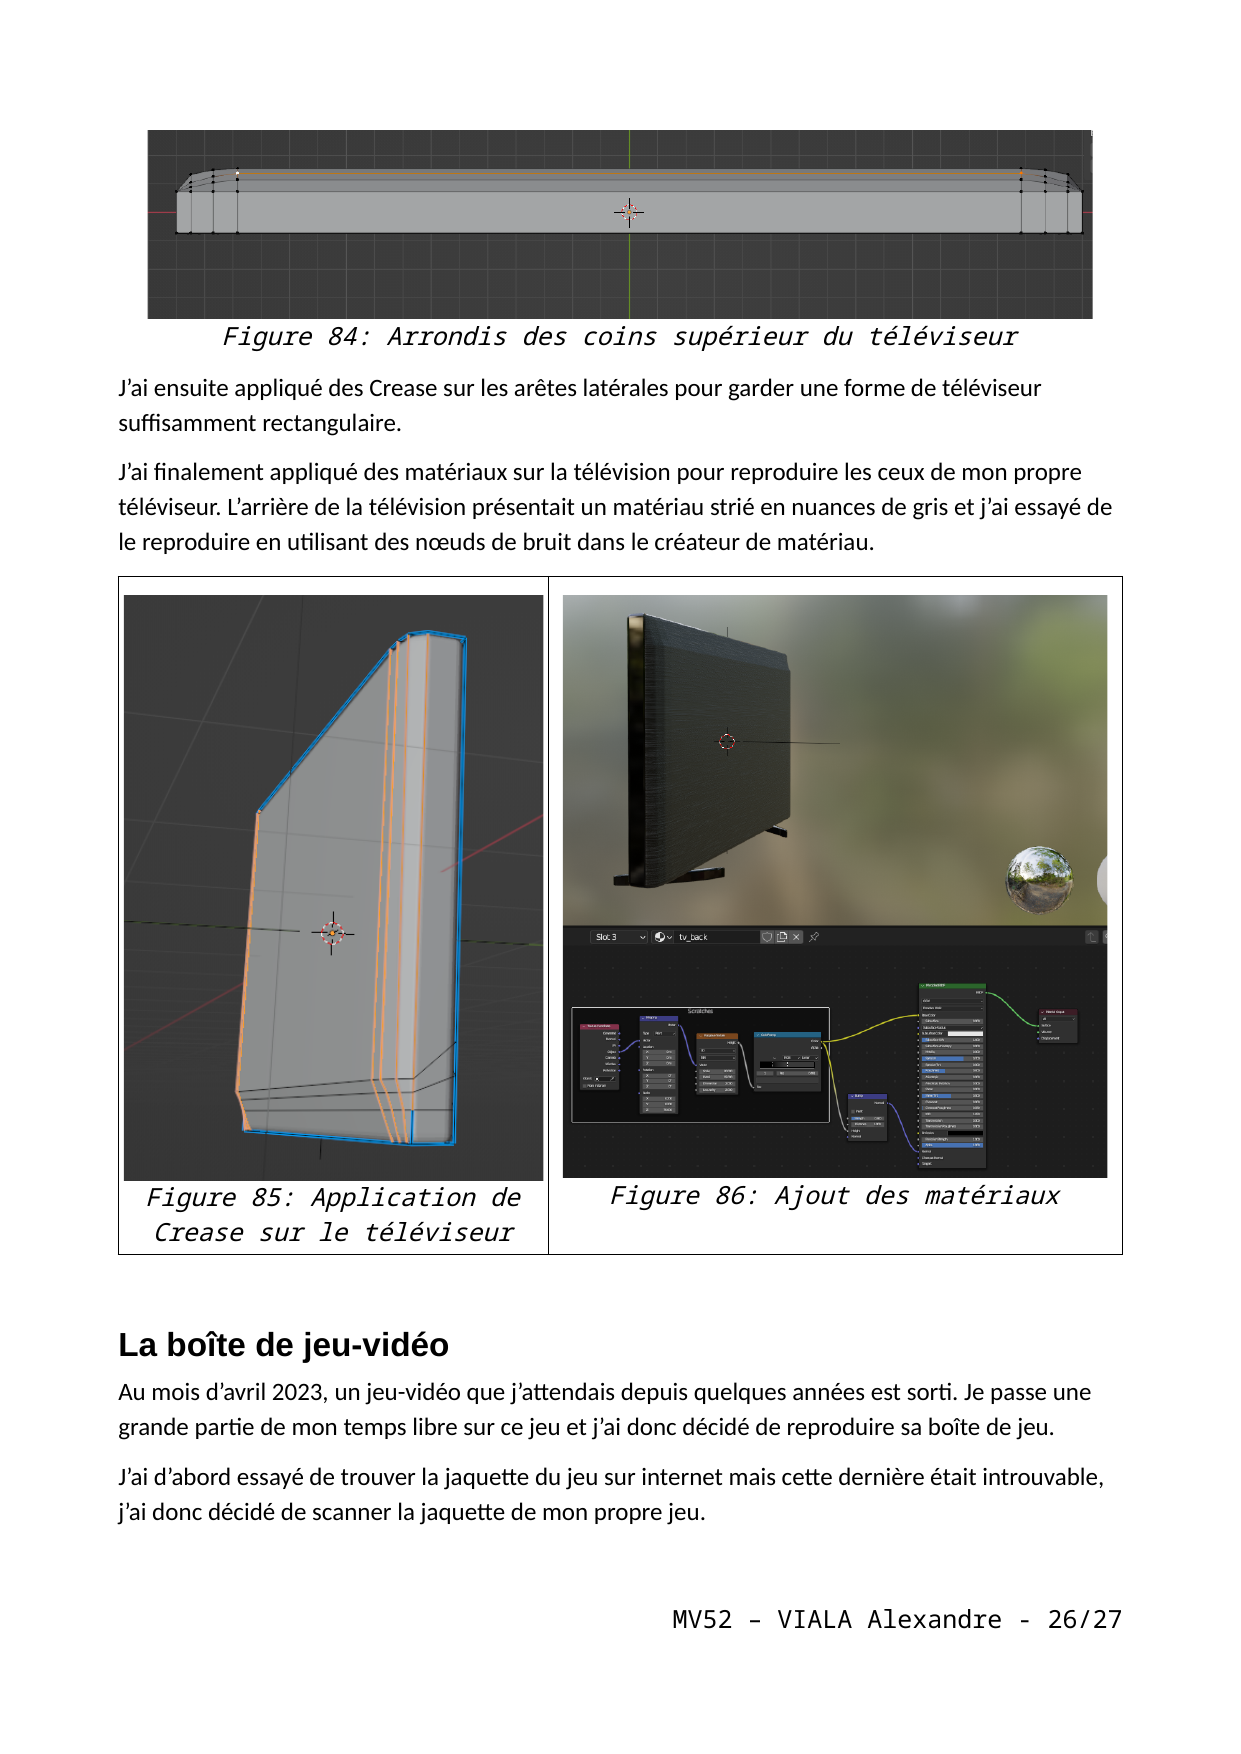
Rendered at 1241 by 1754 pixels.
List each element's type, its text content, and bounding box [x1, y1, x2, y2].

picture [147, 130, 1093, 319]
table_header [549, 577, 1122, 1254]
picture [123, 595, 544, 1181]
picture [562, 595, 1108, 1178]
text Au mois d’avril 2023, un jeu-vidéo que j’attendais depuis quelques années est sorti. Je passe une grande partie de mon temps libre sur ce jeu et j’ai donc décidé de reproduire sa boîte de jeu. [118, 1376, 1122, 1442]
subtitle La boîte de jeu-vidéo [118, 1325, 1122, 1364]
text J’ai d’abord essayé de trouver la jaquette du jeu sur internet mais cette dernière était introuvable, j’ai donc décidé de scanner la jaquette de mon propre jeu. [118, 1461, 1122, 1526]
text J’ai finalement appliqué des matériaux sur la télévision pour reproduire les ceux de mon propre téléviseur. L’arrière de la télévision présentait un matériau strié en nuances de gris et j’ai essayé de le reproduire en utilisant des nœuds de bruit dans le créateur de matériau. [118, 456, 1122, 557]
text J’ai ensuite appliqué des Crease sur les arêtes latérales pour garder une forme de téléviseur suffisamment rectangulaire. [118, 372, 1122, 437]
table_header [119, 577, 548, 1254]
text Figure 84: Arrondis des coins supérieur du téléviseur [148, 319, 1093, 353]
